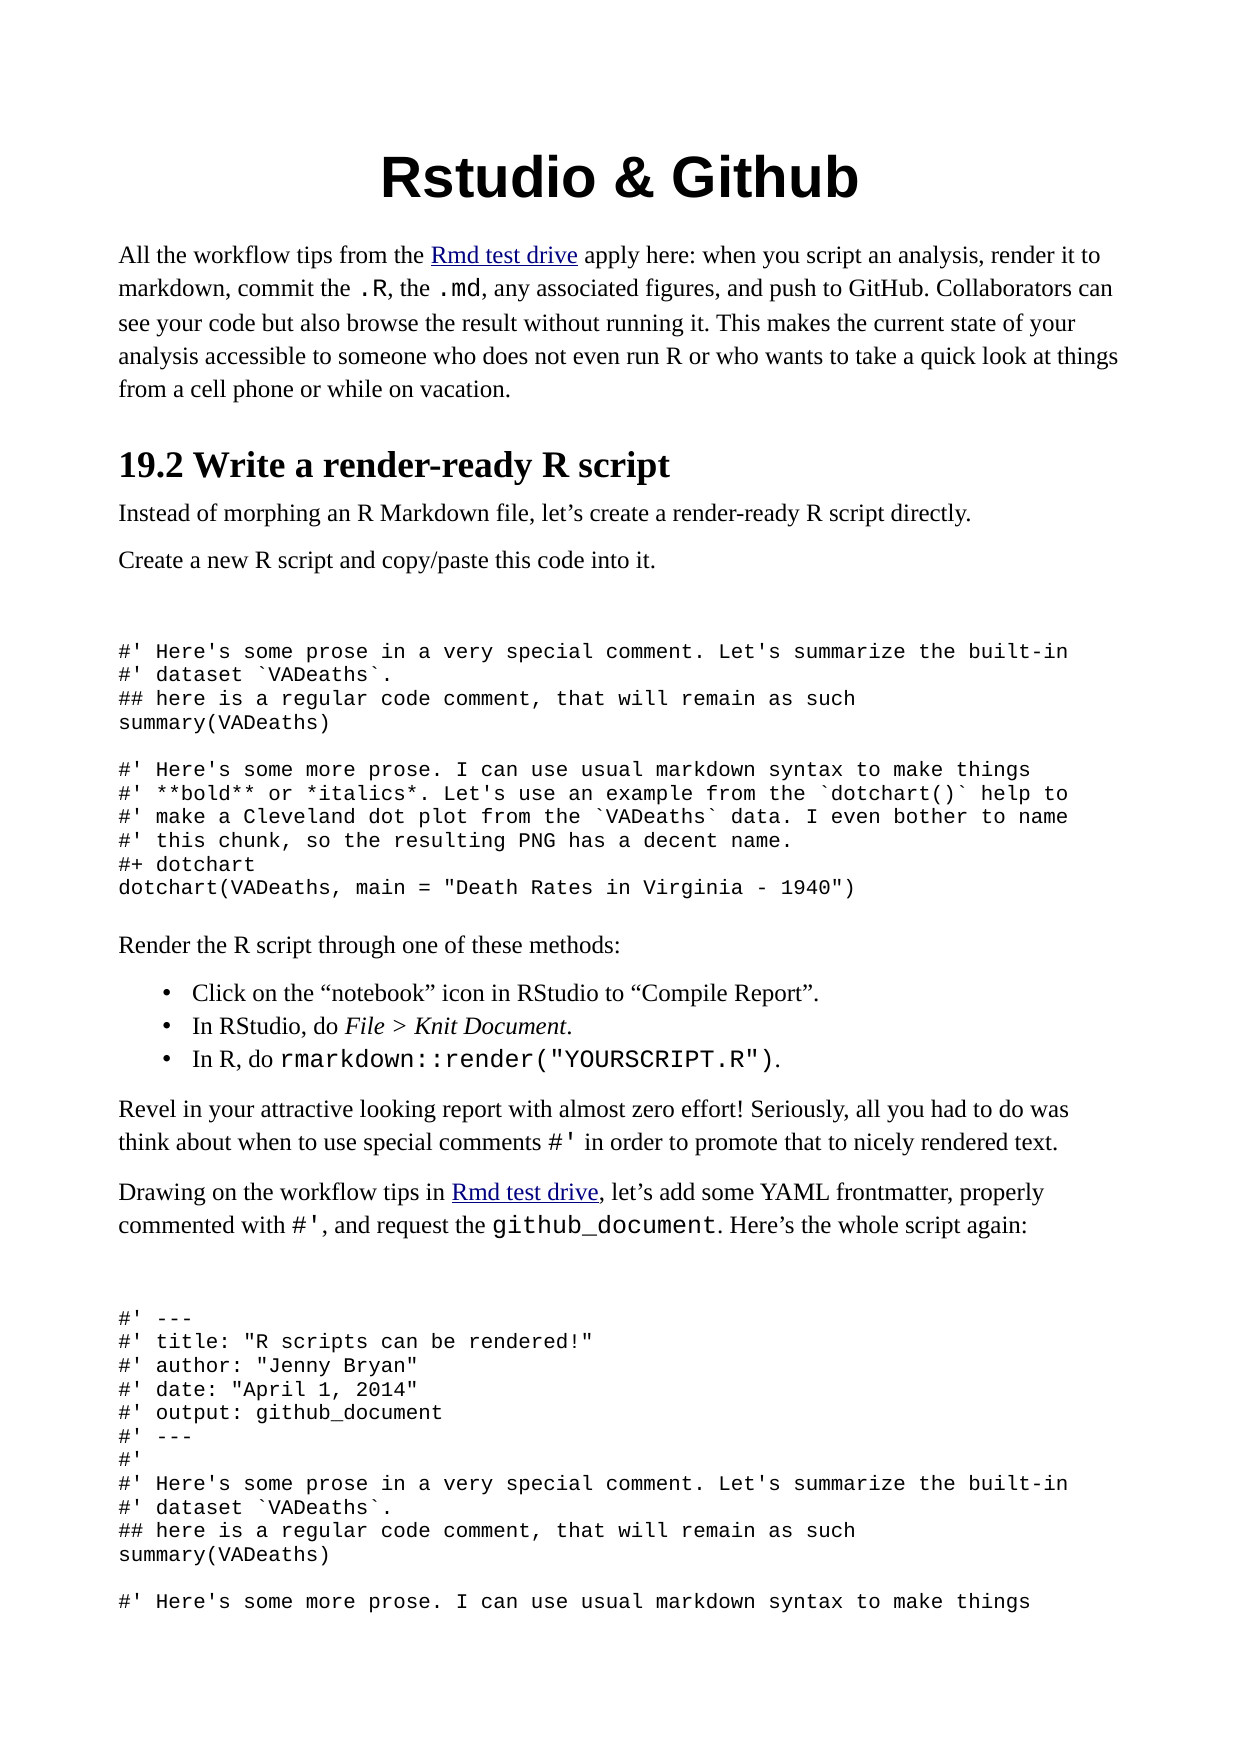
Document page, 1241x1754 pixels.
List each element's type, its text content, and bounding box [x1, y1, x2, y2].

text #+ dotchart [118, 853, 1122, 877]
text summary(VADeaths) [118, 712, 1122, 735]
text #' [118, 1449, 1122, 1473]
text #' --- [118, 1426, 1122, 1449]
list Click on the “notebook” icon in RStudio to “Compile Report”. [162, 978, 1122, 1007]
text #' Here's some prose in a very special comment. Let's summarize the built-in [118, 641, 1122, 664]
text summary(VADeaths) [118, 1544, 1122, 1568]
text #' Here's some more prose. I can use usual markdown syntax to make things [118, 759, 1122, 783]
text #' dataset `VADeaths`. [118, 664, 1122, 688]
text #' Here's some more prose. I can use usual markdown syntax to make things [118, 1591, 1122, 1615]
text ## here is a regular code comment, that will remain as such [118, 688, 1122, 712]
text #' this chunk, so the resulting PNG has a decent name. [118, 830, 1122, 853]
text dotchart(VADeaths, main = "Death Rates in Virginia - 1940") [118, 877, 1122, 901]
text #' Here's some prose in a very special comment. Let's summarize the built-in [118, 1473, 1122, 1497]
list In RStudio, do File > Knit Document. [162, 1011, 1122, 1040]
text #' author: "Jenny Bryan" [118, 1355, 1122, 1378]
text #' title: "R scripts can be rendered!" [118, 1331, 1122, 1355]
text All the workflow tips from the Rmd test drive apply here: when you script an analysis, render it to markdown, commit the .R, the .md, any associated figures, and push to GitHub. Collaborators can see your code but also browse the result without running it. This makes the current state of your analysis accessible to someone who does not even run R or who wants to take a quick look at things from a cell phone or while on vacation. [118, 240, 1122, 403]
text #' make a Cleveland dot plot from the `VADeaths` data. I even bother to name [118, 806, 1122, 830]
text #' **bold** or *italics*. Let's use an example from the `dotchart()` help to [118, 783, 1122, 806]
text ## here is a regular code comment, that will remain as such [118, 1520, 1122, 1544]
text Create a new R script and copy/paste this code into it. [118, 546, 1122, 574]
text Revel in your attractive looking report with almost zero effort! Seriously, all you had to do was think about when to use special comments #' in order to promote that to nicely rendered text. [118, 1094, 1122, 1158]
list In R, do rmarkdown::render("YOURSCRIPT.R"). [162, 1044, 1122, 1075]
text #' --- [118, 1308, 1122, 1331]
subtitle 19.2 Write a render-ready R script [118, 442, 1122, 485]
text Render the R script through one of these methods: [118, 930, 1122, 959]
text #' date: "April 1, 2014" [118, 1378, 1122, 1402]
text #' output: github_document [118, 1402, 1122, 1426]
text Instead of morphing an R Markdown file, let’s create a render-ready R script directly. [118, 498, 1122, 527]
text #' dataset `VADeaths`. [118, 1497, 1122, 1520]
text Drawing on the workflow tips in Rmd test drive, let’s add some YAML frontmatter, properly commented with #', and request the github_document. Here’s the whole script again: [118, 1177, 1122, 1241]
